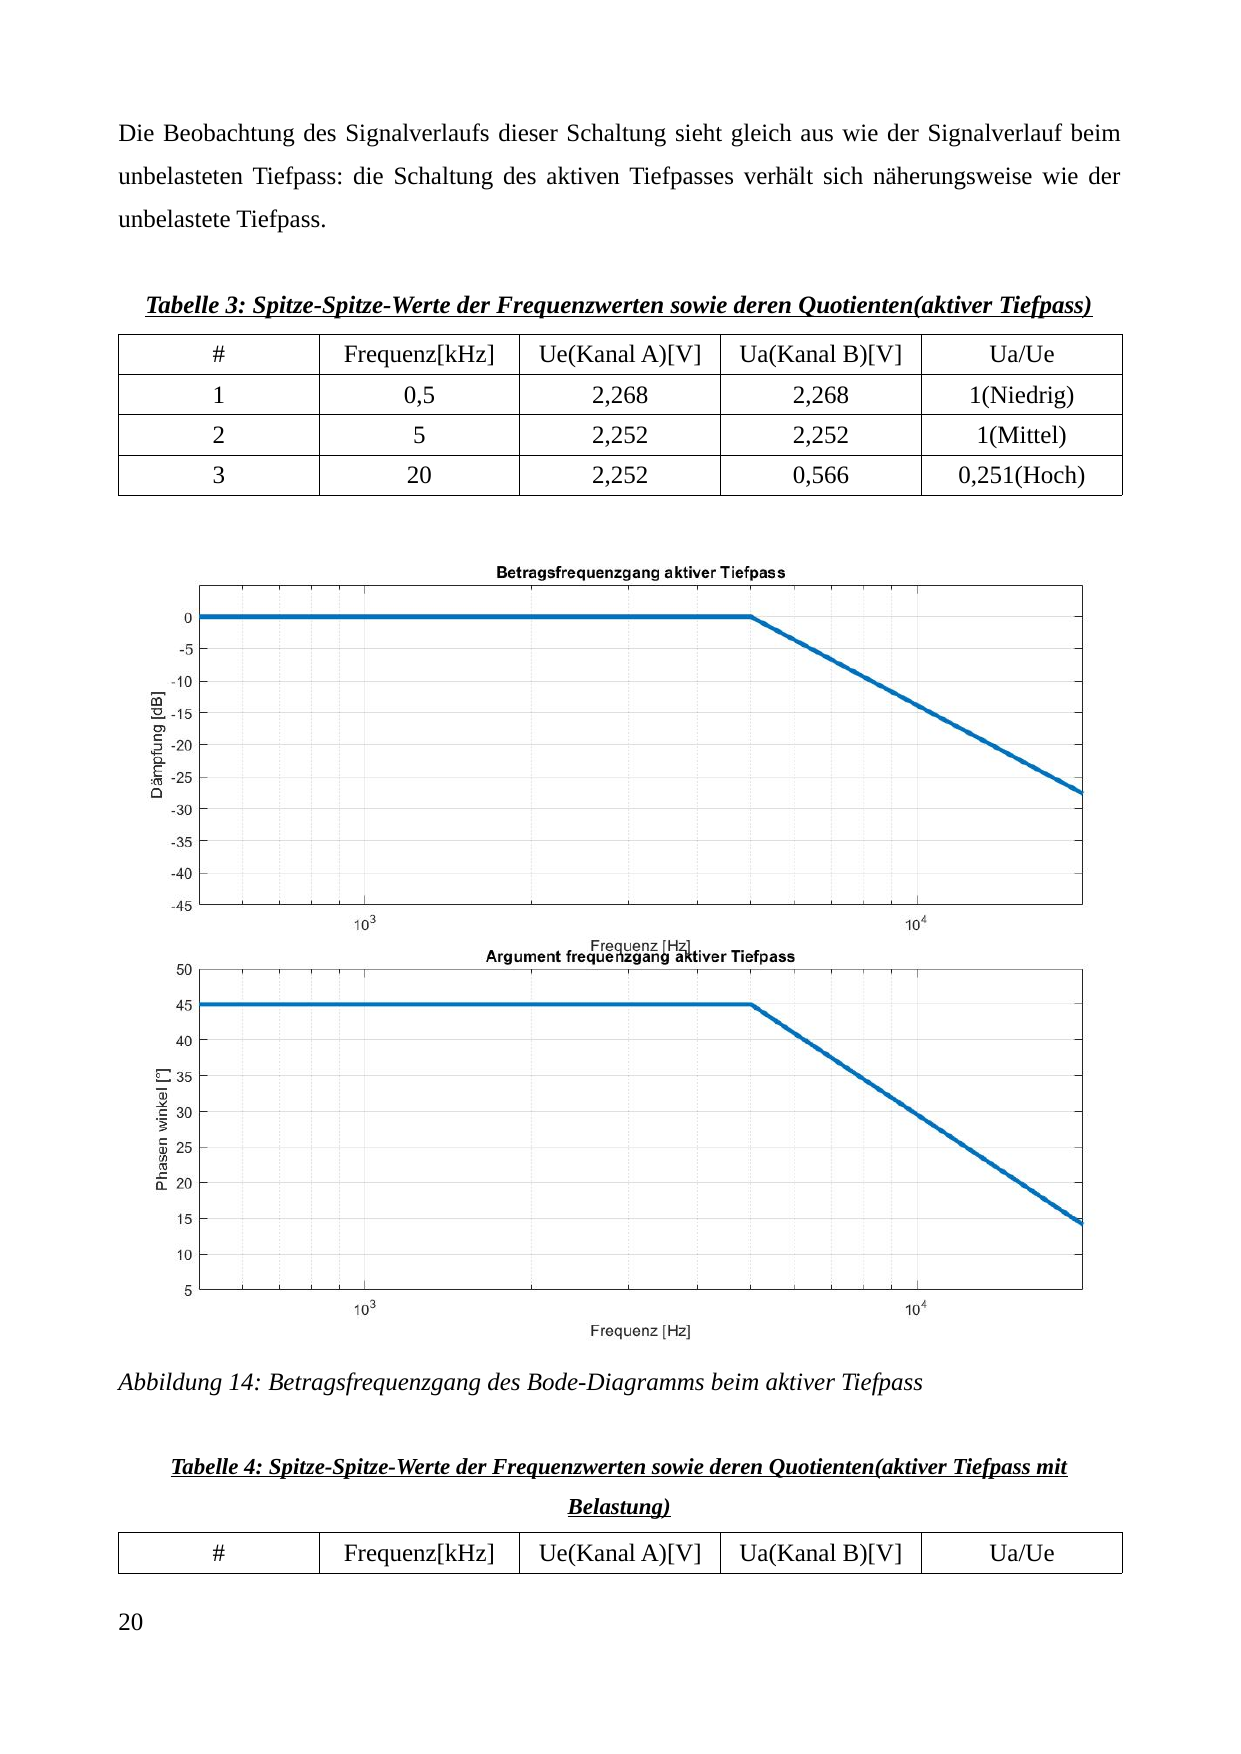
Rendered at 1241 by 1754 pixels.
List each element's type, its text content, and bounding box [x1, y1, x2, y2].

table_header Ua(Kanal B)[V] [721, 335, 921, 374]
table_cell 20 [320, 456, 519, 495]
table_cell 1 [119, 375, 319, 414]
text Tabelle 4: Spitze-Spitze-Werte der Frequenzwerten sowie deren Quotienten(aktiver Tiefpass mit Belastung) [118, 1453, 1122, 1519]
text Tabelle 3: Spitze-Spitze-Werte der Frequenzwerten sowie deren Quotienten(aktiver Tiefpass) [118, 291, 1122, 319]
table_cell 2,252 [721, 415, 921, 455]
table_cell 2,268 [721, 375, 921, 414]
table_header Ua/Ue [922, 335, 1122, 374]
table_cell 0,566 [721, 456, 921, 495]
picture [118, 552, 1123, 1353]
text Abbildung 14: Betragsfrequenzgang des Bode-Diagramms beim aktiver Tiefpass [118, 1353, 1122, 1396]
table_cell 1(Niedrig) [922, 375, 1122, 414]
table_cell 1(Mittel) [922, 415, 1122, 455]
table_cell 0,5 [320, 375, 519, 414]
table_header Ue(Kanal A)[V] [520, 335, 720, 374]
table_header Frequenz[kHz] [320, 335, 519, 374]
table_header Ua/Ue [922, 1533, 1122, 1572]
table_header # [119, 1533, 319, 1572]
table_cell 2 [119, 415, 319, 455]
table_cell 2,252 [520, 456, 720, 495]
table_header Frequenz[kHz] [320, 1533, 519, 1572]
table_header # [119, 335, 319, 374]
table_cell 2,252 [520, 415, 720, 455]
table_cell 2,268 [520, 375, 720, 414]
table_cell 3 [119, 456, 319, 495]
table_cell 0,251(Hoch) [922, 456, 1122, 495]
table_cell 5 [320, 415, 519, 455]
table_header Ue(Kanal A)[V] [520, 1533, 720, 1572]
text Die Beobachtung des Signalverlaufs dieser Schaltung sieht gleich aus wie der Signalverlauf beim unbelasteten Tiefpass: die Schaltung des aktiven Tiefpasses verhält sich näherungsweise wie der unbelastete Tiefpass. [118, 118, 1122, 233]
table_header Ua(Kanal B)[V] [721, 1533, 921, 1572]
